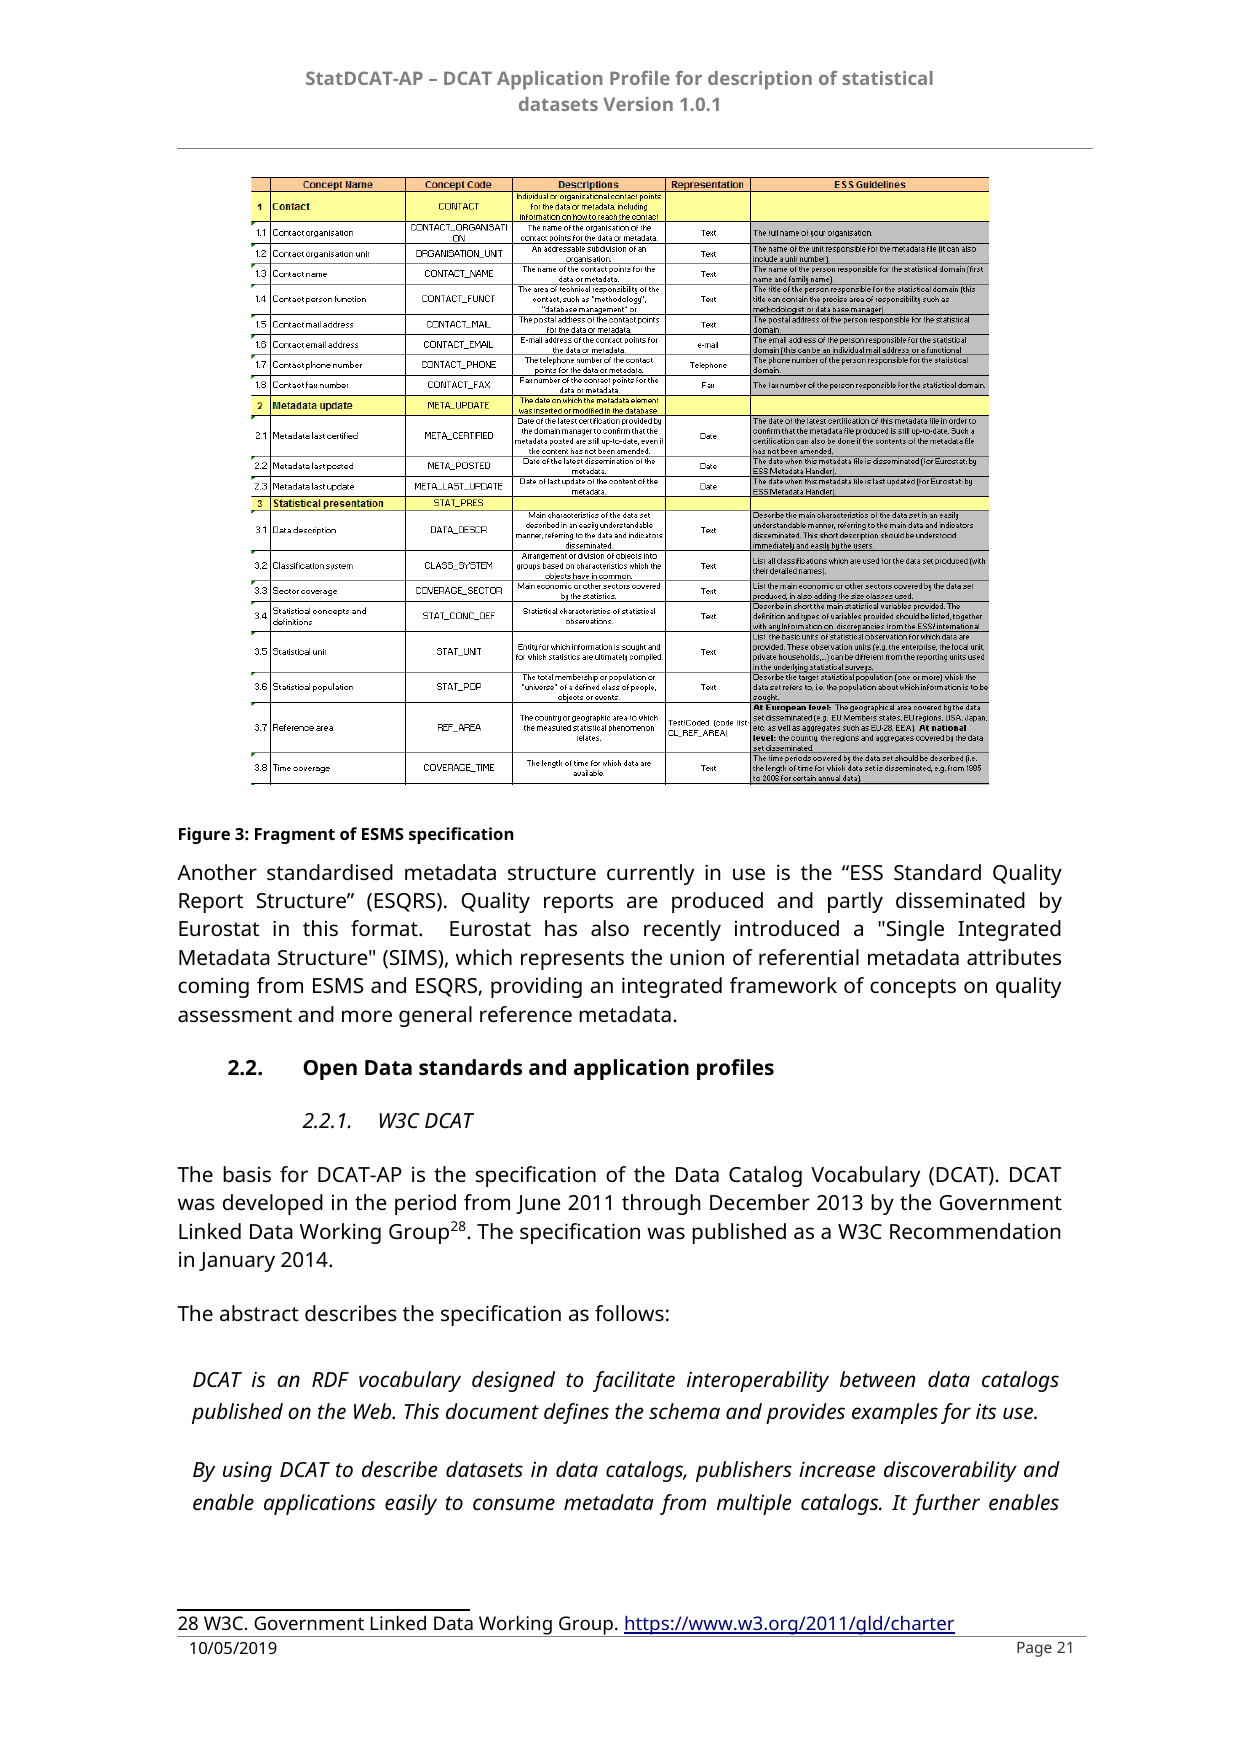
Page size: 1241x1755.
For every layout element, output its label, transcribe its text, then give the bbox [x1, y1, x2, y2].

text W3C. Government Linked Data Working Group. https://www.w3.org/2011/gld/charter [177, 1610, 1063, 1636]
subtitle Open Data standards and application profiles [227, 1053, 1063, 1082]
text By using DCAT to describe datasets in data catalogs, publishers increase discoverability and enable applications easily to consume metadata from multiple catalogs. It further enables [192, 1455, 1063, 1516]
text The basis for DCAT-AP is the specification of the Data Catalog Vocabulary (DCAT). DCAT was developed in the period from June 2011 through December 2013 by the Government Linked Data Working Group. The specification was published as a W3C Recommendation in January 2014. [177, 1160, 1063, 1274]
text The abstract describes the specification as follows: [177, 1299, 1063, 1327]
subtitle W3C DCAT [302, 1107, 1063, 1135]
text DCAT is an RDF vocabulary designed to facilitate interoperability between data catalogs published on the Web. This document defines the schema and provides examples for its use. [192, 1365, 1063, 1426]
text Another standardised metadata structure currently in use is the “ESS Standard Quality Report Structure” (ESQRS). Quality reports are produced and partly disseminated by Eurostat in this format. Eurostat has also recently introduced a "Single Integrated Metadata Structure" (SIMS), which represents the union of referential metadata attributes coming from ESMS and ESQRS, providing an integrated framework of concepts on quality assessment and more general reference metadata. [177, 858, 1063, 1028]
text Figure 3: Fragment of ESMS specification [177, 822, 1063, 845]
